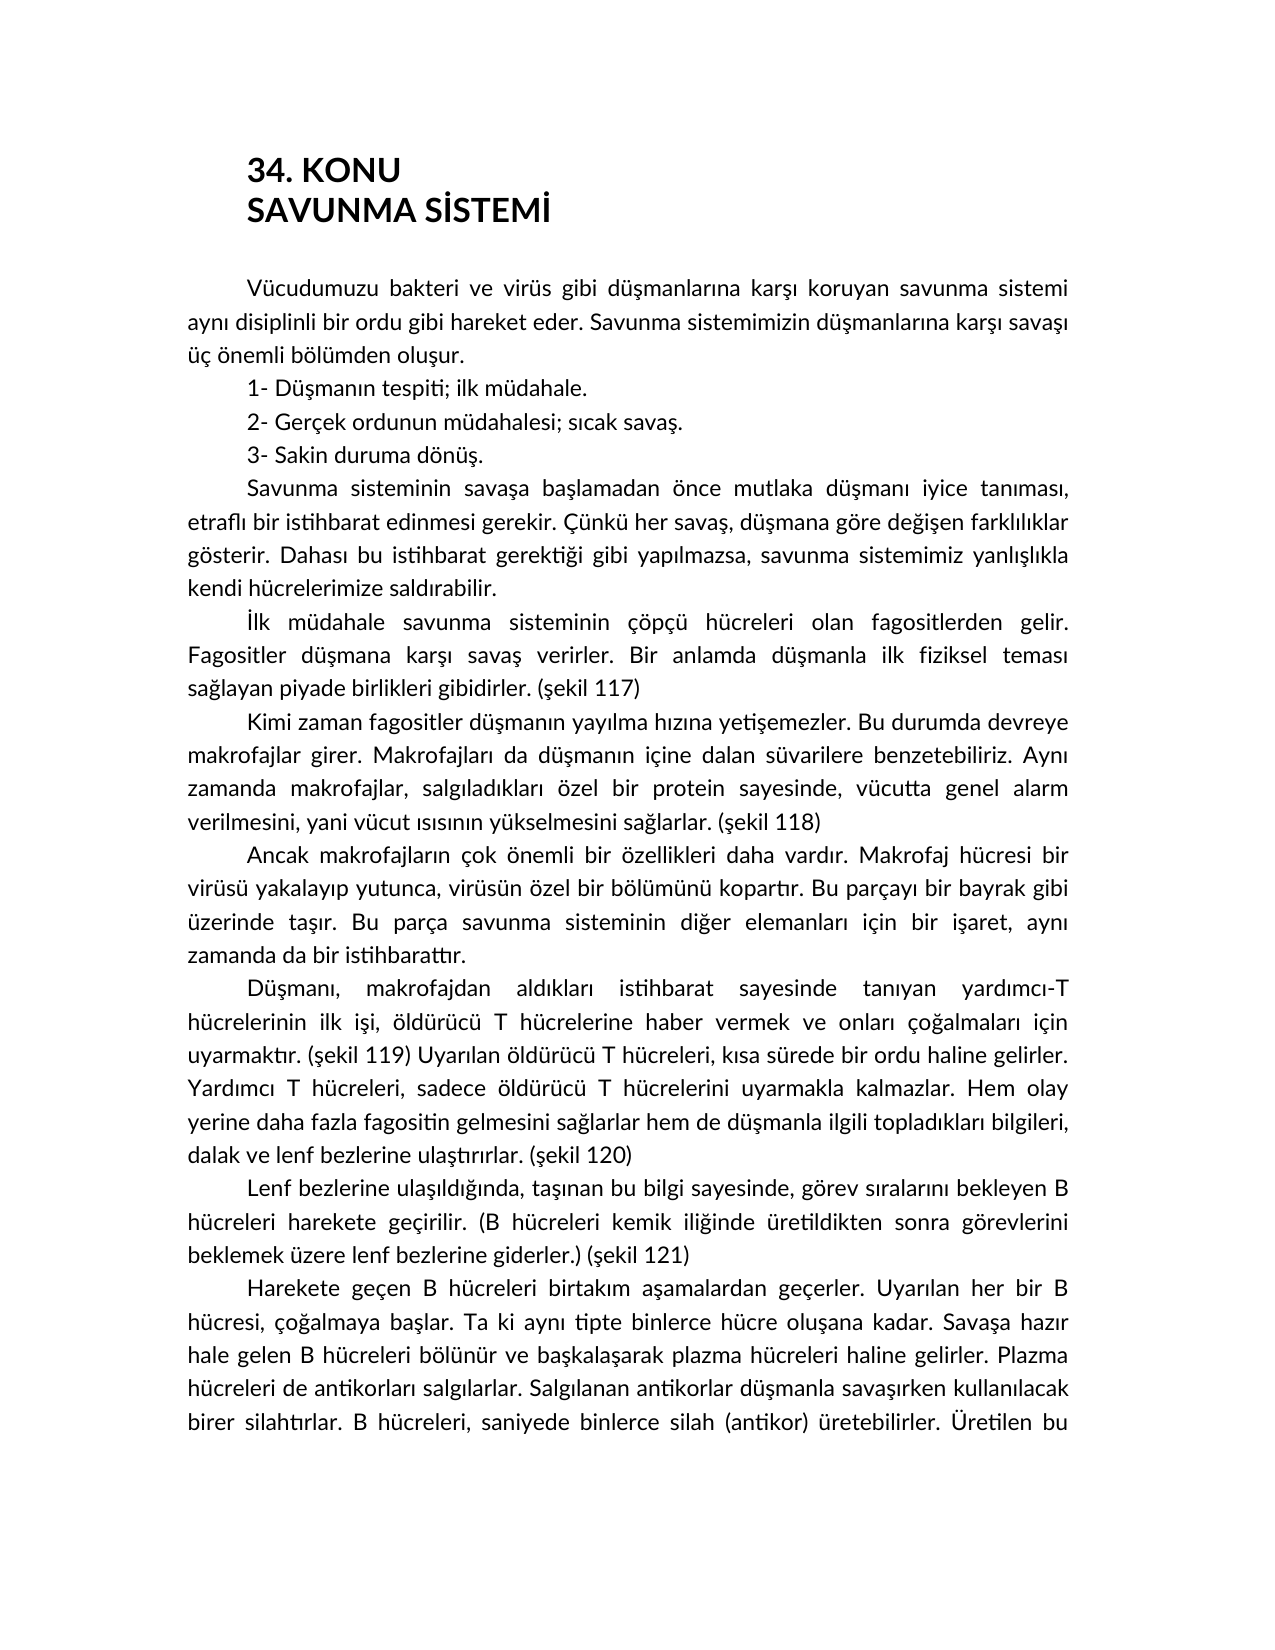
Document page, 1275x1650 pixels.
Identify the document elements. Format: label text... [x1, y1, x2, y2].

text Lenf bezlerine ulaşıldığında, taşınan bu bilgi sayesinde, görev sıralarını bekleyen B hücreleri harekete geçirilir. (B hücreleri kemik iliğinde üretildikten sonra görevlerini beklemek üzere lenf bezlerine giderler.) (şekil 121) [187, 1170, 1070, 1270]
text Ancak makrofajların çok önemli bir özellikleri daha vardır. Makrofaj hücresi bir virüsü yakalayıp yutunca, virüsün özel bir bölümünü kopartır. Bu parçayı bir bayrak gibi üzerinde taşır. Bu parça savunma sisteminin diğer elemanları için bir işaret, aynı zamanda da bir istihbarattır. [187, 837, 1070, 970]
text 1- Düşmanın tespiti; ilk müdahale. [187, 370, 1070, 403]
text İlk müdahale savunma sisteminin çöpçü hücreleri olan fagositlerden gelir. Fagositler düşmana karşı savaş verirler. Bir anlamda düşmanla ilk fiziksel teması sağlayan piyade birlikleri gibidirler. (şekil 117) [187, 603, 1070, 703]
text Kimi zaman fagositler düşmanın yayılma hızına yetişemezler. Bu durumda devreye makrofajlar girer. Makrofajları da düşmanın içine dalan süvarilere benzetebiliriz. Aynı zamanda makrofajlar, salgıladıkları özel bir protein sayesinde, vücutta genel alarm verilmesini, yani vücut ısısının yükselmesini sağlarlar. (şekil 118) [187, 703, 1070, 837]
text 34. KONU [187, 150, 1070, 190]
text SAVUNMA SİSTEMİ [187, 190, 1070, 230]
text 3- Sakin duruma dönüş. [187, 437, 1070, 470]
text Harekete geçen B hücreleri birtakım aşamalardan geçerler. Uyarılan her bir B hücresi, çoğalmaya başlar. Ta ki aynı tipte binlerce hücre oluşana kadar. Savaşa hazır hale gelen B hücreleri bölünür ve başkalaşarak plazma hücreleri haline gelirler. Plazma hücreleri de antikorları salgılarlar. Salgılanan antikorlar düşmanla savaşırken kullanılacak birer silahtırlar. B hücreleri, saniyede binlerce silah (antikor) üretebilirler. Üretilen bu [187, 1270, 1070, 1437]
text 2- Gerçek ordunun müdahalesi; sıcak savaş. [187, 403, 1070, 437]
text Savunma sisteminin savaşa başlamadan önce mutlaka düşmanı iyice tanıması, etraflı bir istihbarat edinmesi gerekir. Çünkü her savaş, düşmana göre değişen farklılıklar gösterir. Dahası bu istihbarat gerektiği gibi yapılmazsa, savunma sistemimiz yanlışlıkla kendi hücrelerimize saldırabilir. [187, 470, 1070, 603]
text Düşmanı, makrofajdan aldıkları istihbarat sayesinde tanıyan yardımcı-T hücrelerinin ilk işi, öldürücü T hücrelerine haber vermek ve onları çoğalmaları için uyarmaktır. (şekil 119) Uyarılan öldürücü T hücreleri, kısa sürede bir ordu haline gelirler. Yardımcı T hücreleri, sadece öldürücü T hücrelerini uyarmakla kalmazlar. Hem olay yerine daha fazla fagositin gelmesini sağlarlar hem de düşmanla ilgili topladıkları bilgileri, dalak ve lenf bezlerine ulaştırırlar. (şekil 120) [187, 970, 1070, 1170]
text Vücudumuzu bakteri ve virüs gibi düşmanlarına karşı koruyan savunma sistemi aynı disiplinli bir ordu gibi hareket eder. Savunma sistemimizin düşmanlarına karşı savaşı üç önemli bölümden oluşur. [187, 270, 1070, 370]
